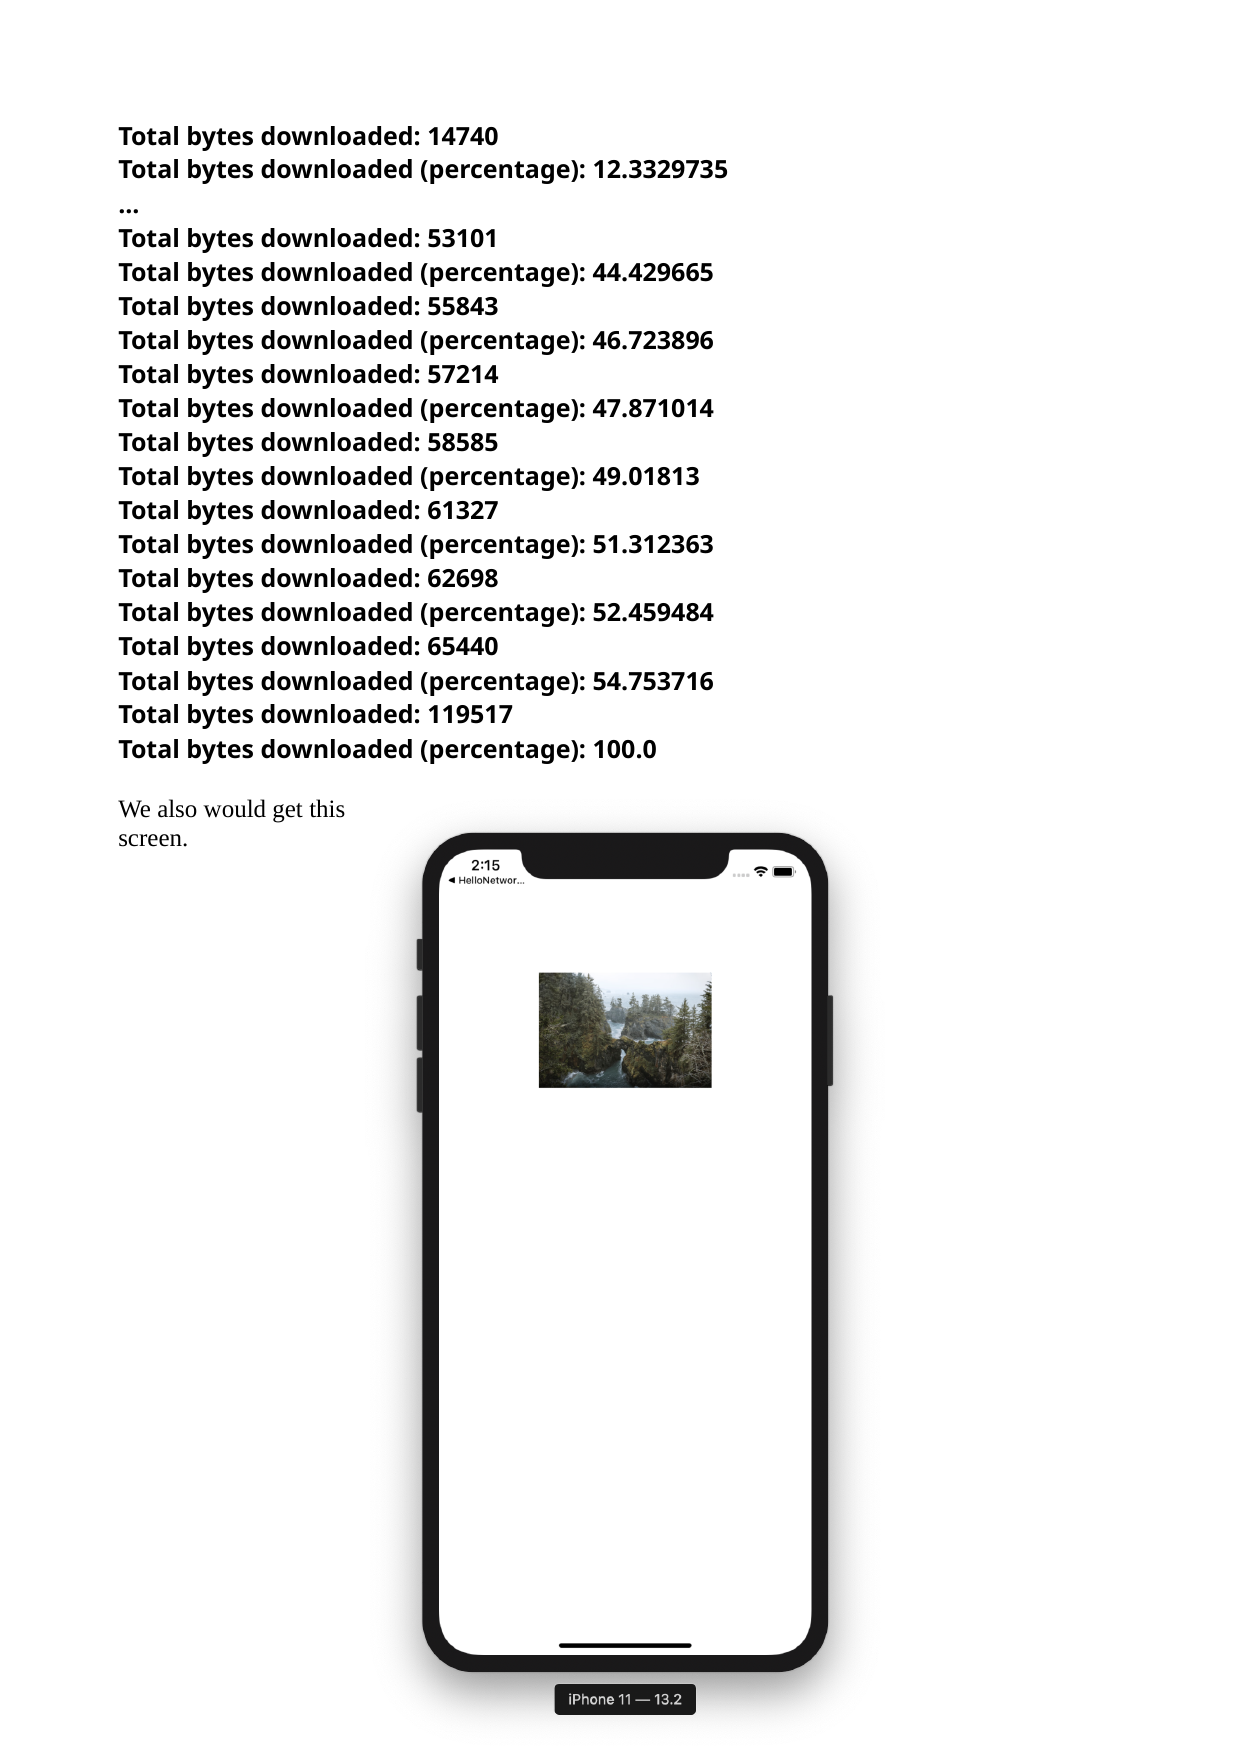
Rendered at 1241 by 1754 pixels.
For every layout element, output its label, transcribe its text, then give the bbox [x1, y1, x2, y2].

text Total bytes downloaded: 53101 [118, 220, 1122, 254]
text Total bytes downloaded: 57214 [118, 357, 1122, 391]
text Total bytes downloaded: 61327 [118, 493, 1122, 527]
picture [351, 791, 899, 1754]
text Total bytes downloaded: 62698 [118, 561, 1122, 595]
text ... [118, 186, 1122, 220]
text Total bytes downloaded: 55843 [118, 288, 1122, 322]
text We also would get this screen. [118, 794, 351, 852]
text Total bytes downloaded: 119517 [118, 697, 1122, 731]
text Total bytes downloaded (percentage): 12.3329735 [118, 152, 1122, 186]
text Total bytes downloaded (percentage): 46.723896 [118, 322, 1122, 357]
text Total bytes downloaded (percentage): 54.753716 [118, 663, 1122, 697]
text Total bytes downloaded (percentage): 47.871014 [118, 391, 1122, 425]
text Total bytes downloaded (percentage): 100.0 [118, 731, 1122, 765]
text Total bytes downloaded: 14740 [118, 118, 1122, 152]
text Total bytes downloaded (percentage): 49.01813 [118, 459, 1122, 493]
text Total bytes downloaded: 58585 [118, 425, 1122, 459]
text Total bytes downloaded (percentage): 51.312363 [118, 527, 1122, 561]
text Total bytes downloaded: 65440 [118, 629, 1122, 663]
text Total bytes downloaded (percentage): 44.429665 [118, 254, 1122, 288]
text [899, 794, 1122, 852]
text Total bytes downloaded (percentage): 52.459484 [118, 595, 1122, 629]
